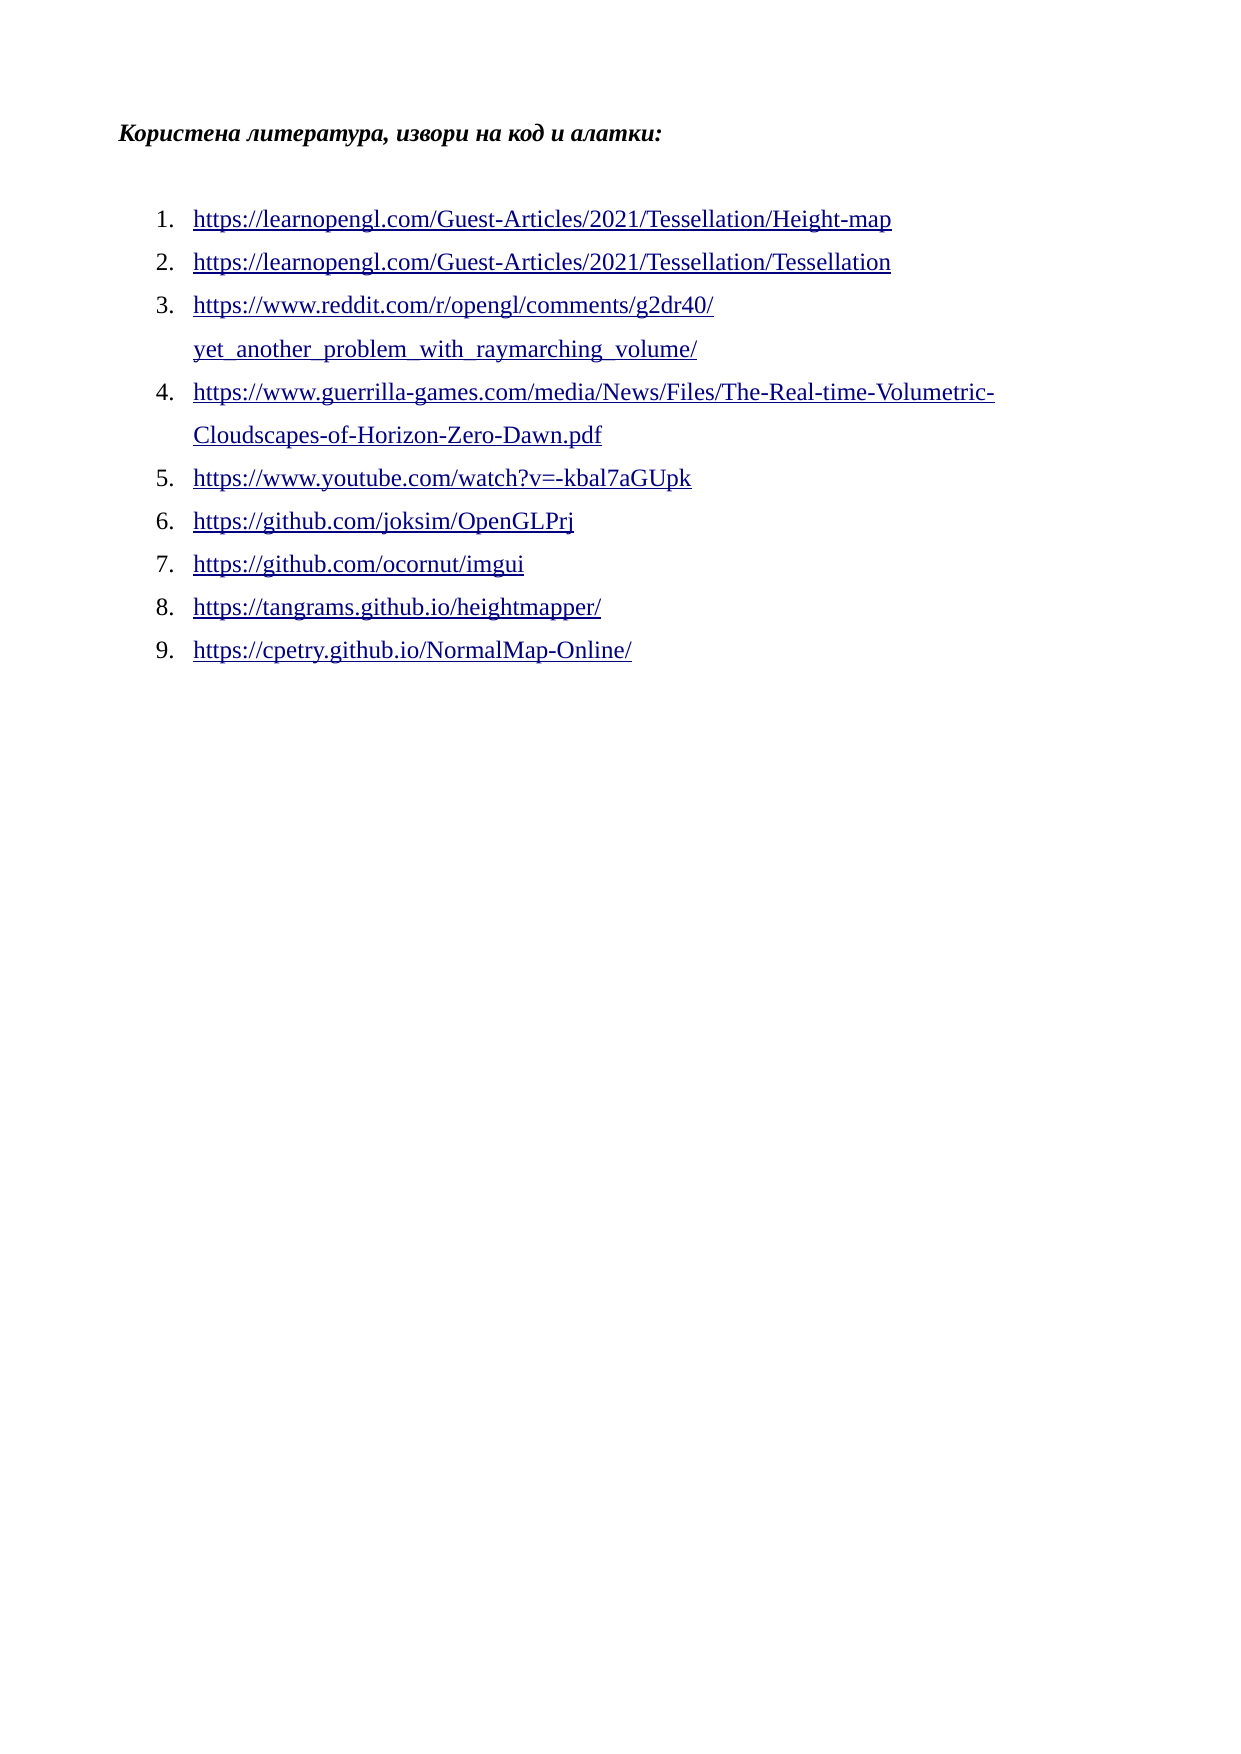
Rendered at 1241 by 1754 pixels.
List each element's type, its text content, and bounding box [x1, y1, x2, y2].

list https://github.com/ocornut/imgui [156, 549, 1122, 578]
text Користена литература, извори на код и алатки: [118, 118, 1122, 147]
list https://learnopengl.com/Guest-Articles/2021/Tessellation/Height-map [156, 204, 1122, 233]
list https://github.com/joksim/OpenGLPrj [156, 506, 1122, 535]
list https://cpetry.github.io/NormalMap-Online/ [156, 636, 1122, 664]
list https://www.guerrilla-games.com/media/News/Files/The-Real-time-Volumetric-Cloudscapes-of-Horizon-Zero-Dawn.pdf [156, 377, 1122, 449]
list https://www.reddit.com/r/opengl/comments/g2dr40/yet_another_problem_with_raymarching_volume/ [156, 291, 1122, 362]
list https://www.youtube.com/watch?v=-kbal7aGUpk [156, 463, 1122, 492]
list https://tangrams.github.io/heightmapper/ [156, 592, 1122, 621]
list https://learnopengl.com/Guest-Articles/2021/Tessellation/Tessellation [156, 247, 1122, 276]
